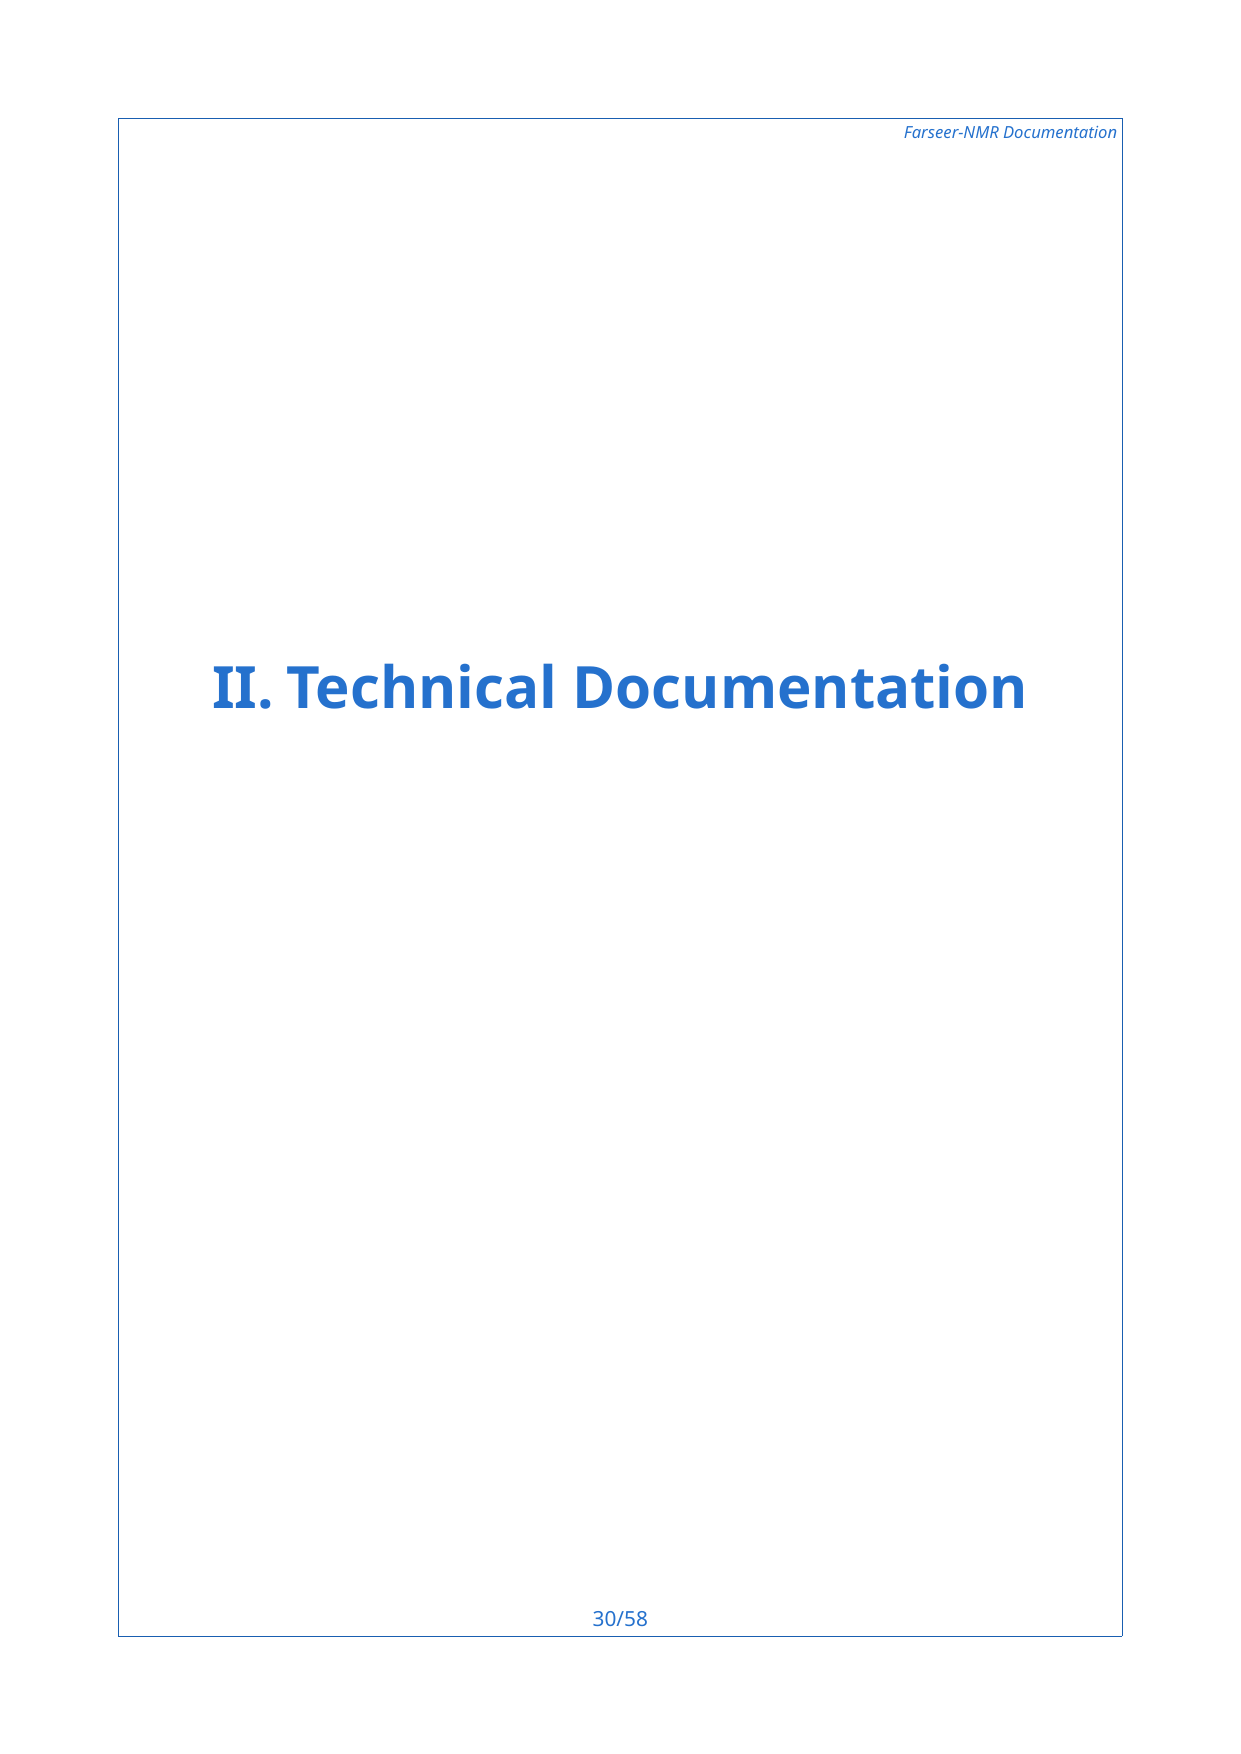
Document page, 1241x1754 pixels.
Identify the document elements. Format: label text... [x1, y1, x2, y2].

subtitle Technical Documentation [121, 646, 1119, 725]
